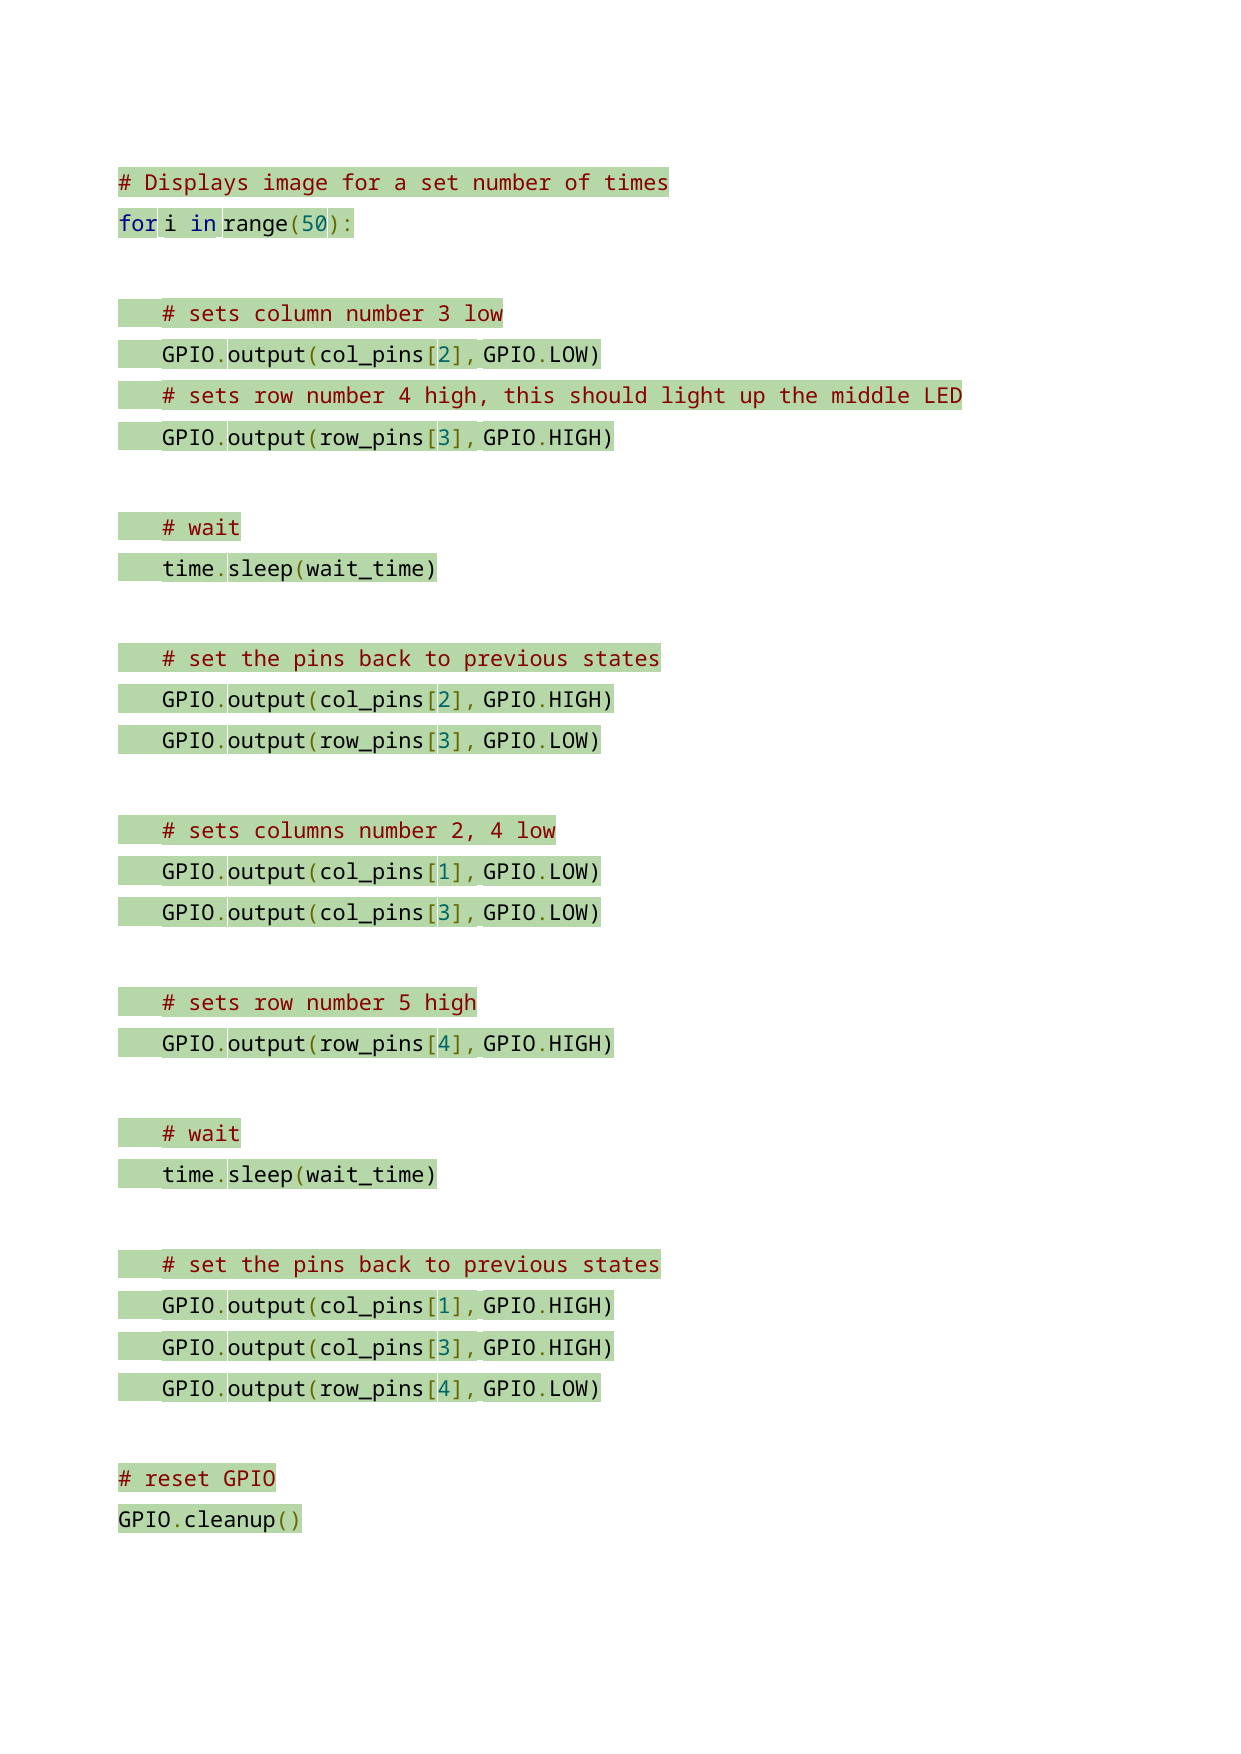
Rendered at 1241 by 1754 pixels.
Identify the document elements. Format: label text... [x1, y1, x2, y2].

text # wait [118, 1118, 1122, 1148]
text # set the pins back to previous states [118, 643, 1122, 672]
text for i in range(50): [118, 208, 1122, 238]
text # reset GPIO [118, 1463, 1122, 1492]
text time.sleep(wait_time) [118, 1159, 1122, 1189]
text GPIO.output(row_pins[3], GPIO.LOW) [118, 725, 1122, 754]
text # wait [118, 512, 1122, 541]
text GPIO.output(col_pins[2], GPIO.LOW) [118, 339, 1122, 369]
text # sets column number 3 low [118, 298, 1122, 328]
text GPIO.output(col_pins[1], GPIO.LOW) [118, 856, 1122, 886]
text GPIO.output(col_pins[1], GPIO.HIGH) [118, 1290, 1122, 1320]
text # sets row number 5 high [118, 987, 1122, 1017]
text GPIO.output(col_pins[3], GPIO.HIGH) [118, 1331, 1122, 1361]
text GPIO.output(col_pins[3], GPIO.LOW) [118, 897, 1122, 927]
text GPIO.output(row_pins[4], GPIO.LOW) [118, 1372, 1122, 1402]
text GPIO.output(row_pins[3], GPIO.HIGH) [118, 421, 1122, 451]
text GPIO.cleanup() [118, 1504, 1122, 1533]
text GPIO.output(row_pins[4], GPIO.HIGH) [118, 1028, 1122, 1058]
text GPIO.output(col_pins[2], GPIO.HIGH) [118, 684, 1122, 713]
text # Displays image for a set number of times [118, 167, 1122, 197]
text # sets row number 4 high, this should light up the middle LED [118, 380, 1122, 410]
text time.sleep(wait_time) [118, 553, 1122, 582]
text # sets columns number 2, 4 low [118, 815, 1122, 845]
text # set the pins back to previous states [118, 1249, 1122, 1279]
